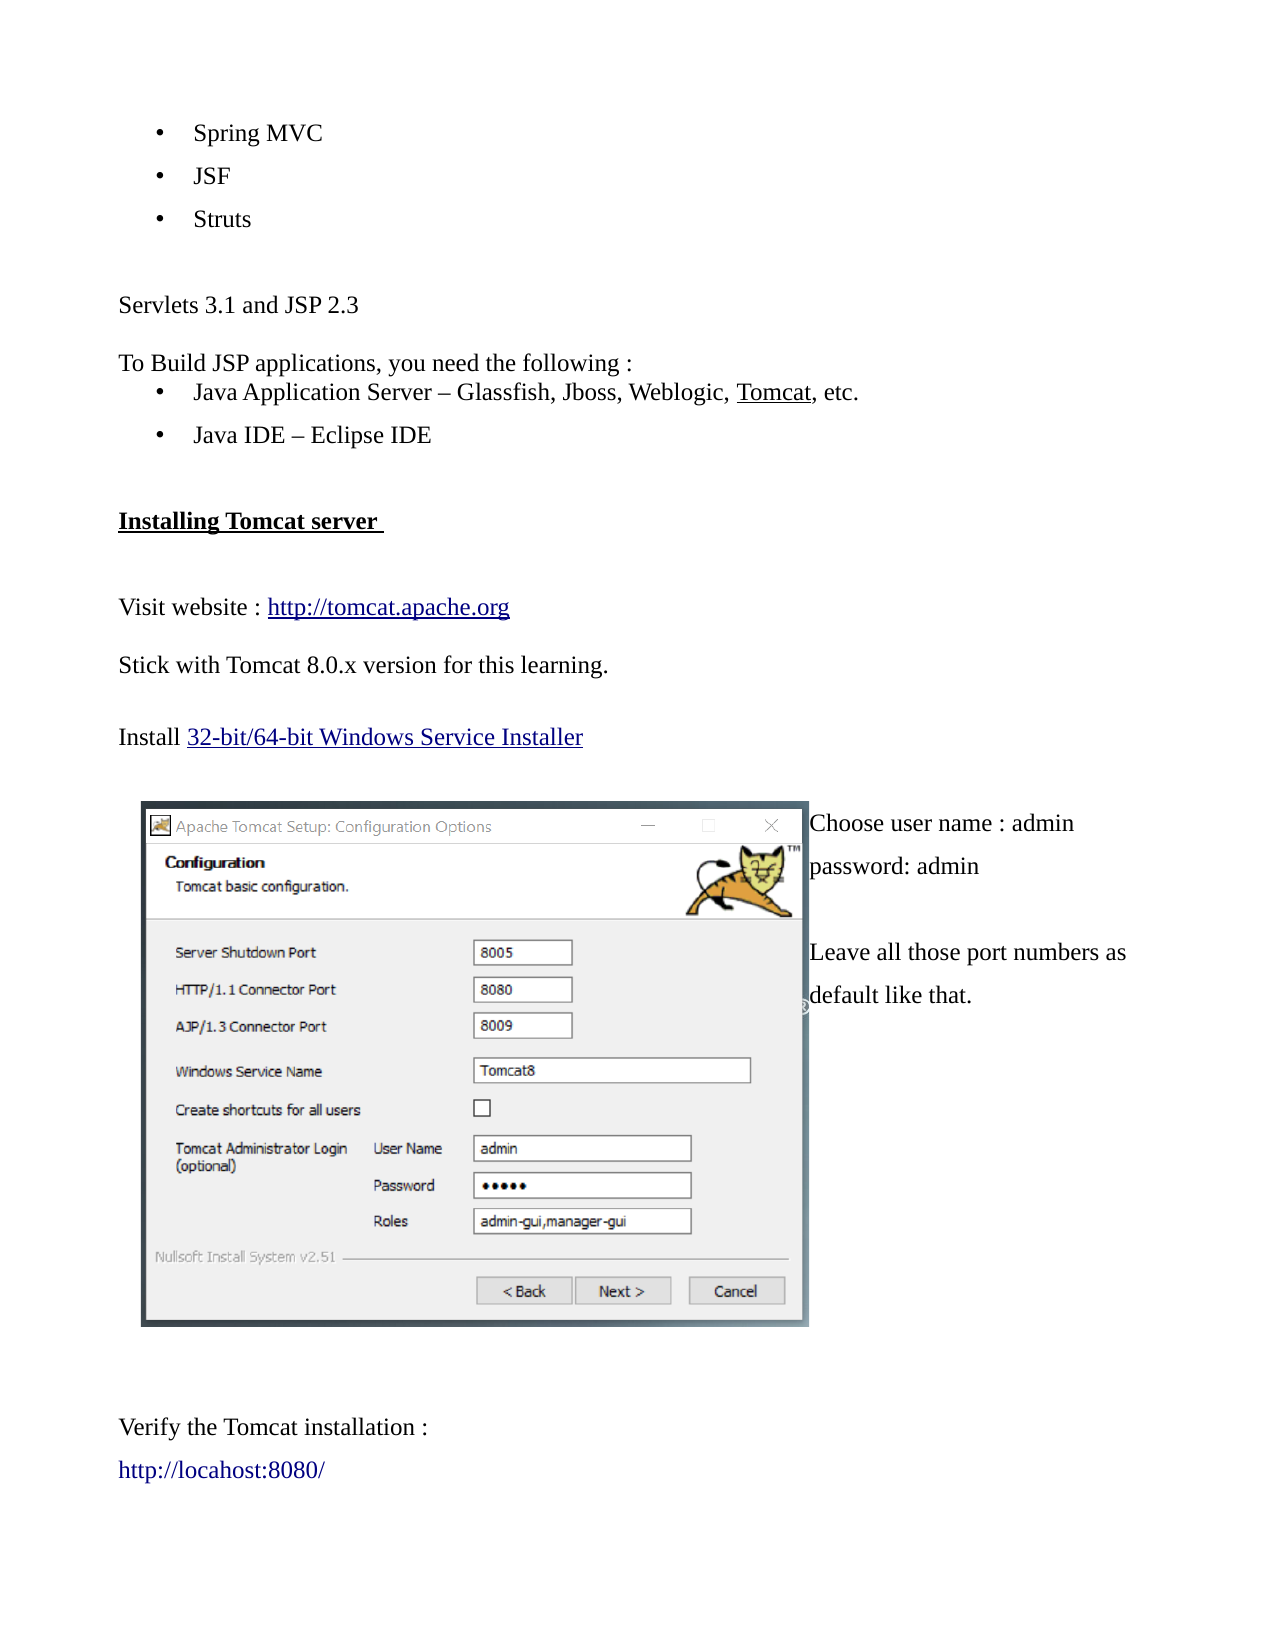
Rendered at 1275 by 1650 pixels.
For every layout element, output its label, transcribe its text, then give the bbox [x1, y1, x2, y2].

list Java IDE – Eclipse IDE [156, 420, 1157, 449]
list Java Application Server – Glassfish, Jboss, Weblogic, Tomcat, etc. [156, 377, 1157, 406]
text Choose user name : admin [810, 808, 1157, 837]
text Visit website : http://tomcat.apache.org [118, 592, 1157, 621]
text Leave all those port numbers as default like that. [810, 937, 1157, 1009]
picture [140, 801, 810, 1327]
list JSF [156, 161, 1157, 190]
text Installing Tomcat server [118, 506, 1157, 535]
text password: admin [810, 851, 1157, 880]
text [118, 851, 140, 880]
text Stick with Tomcat 8.0.x version for this learning. [118, 650, 1157, 679]
list Struts [156, 204, 1157, 233]
text Verify the Tomcat installation : [118, 1412, 1157, 1441]
text Servlets 3.1 and JSP 2.3 [118, 291, 1157, 319]
text http://locahost:8080/ [118, 1455, 1157, 1484]
text [118, 937, 140, 1009]
text To Build JSP applications, you need the following : [118, 348, 1157, 377]
text [118, 808, 140, 837]
text Install 32-bit/64-bit Windows Service Installer [118, 722, 1157, 751]
list Spring MVC [156, 118, 1157, 147]
